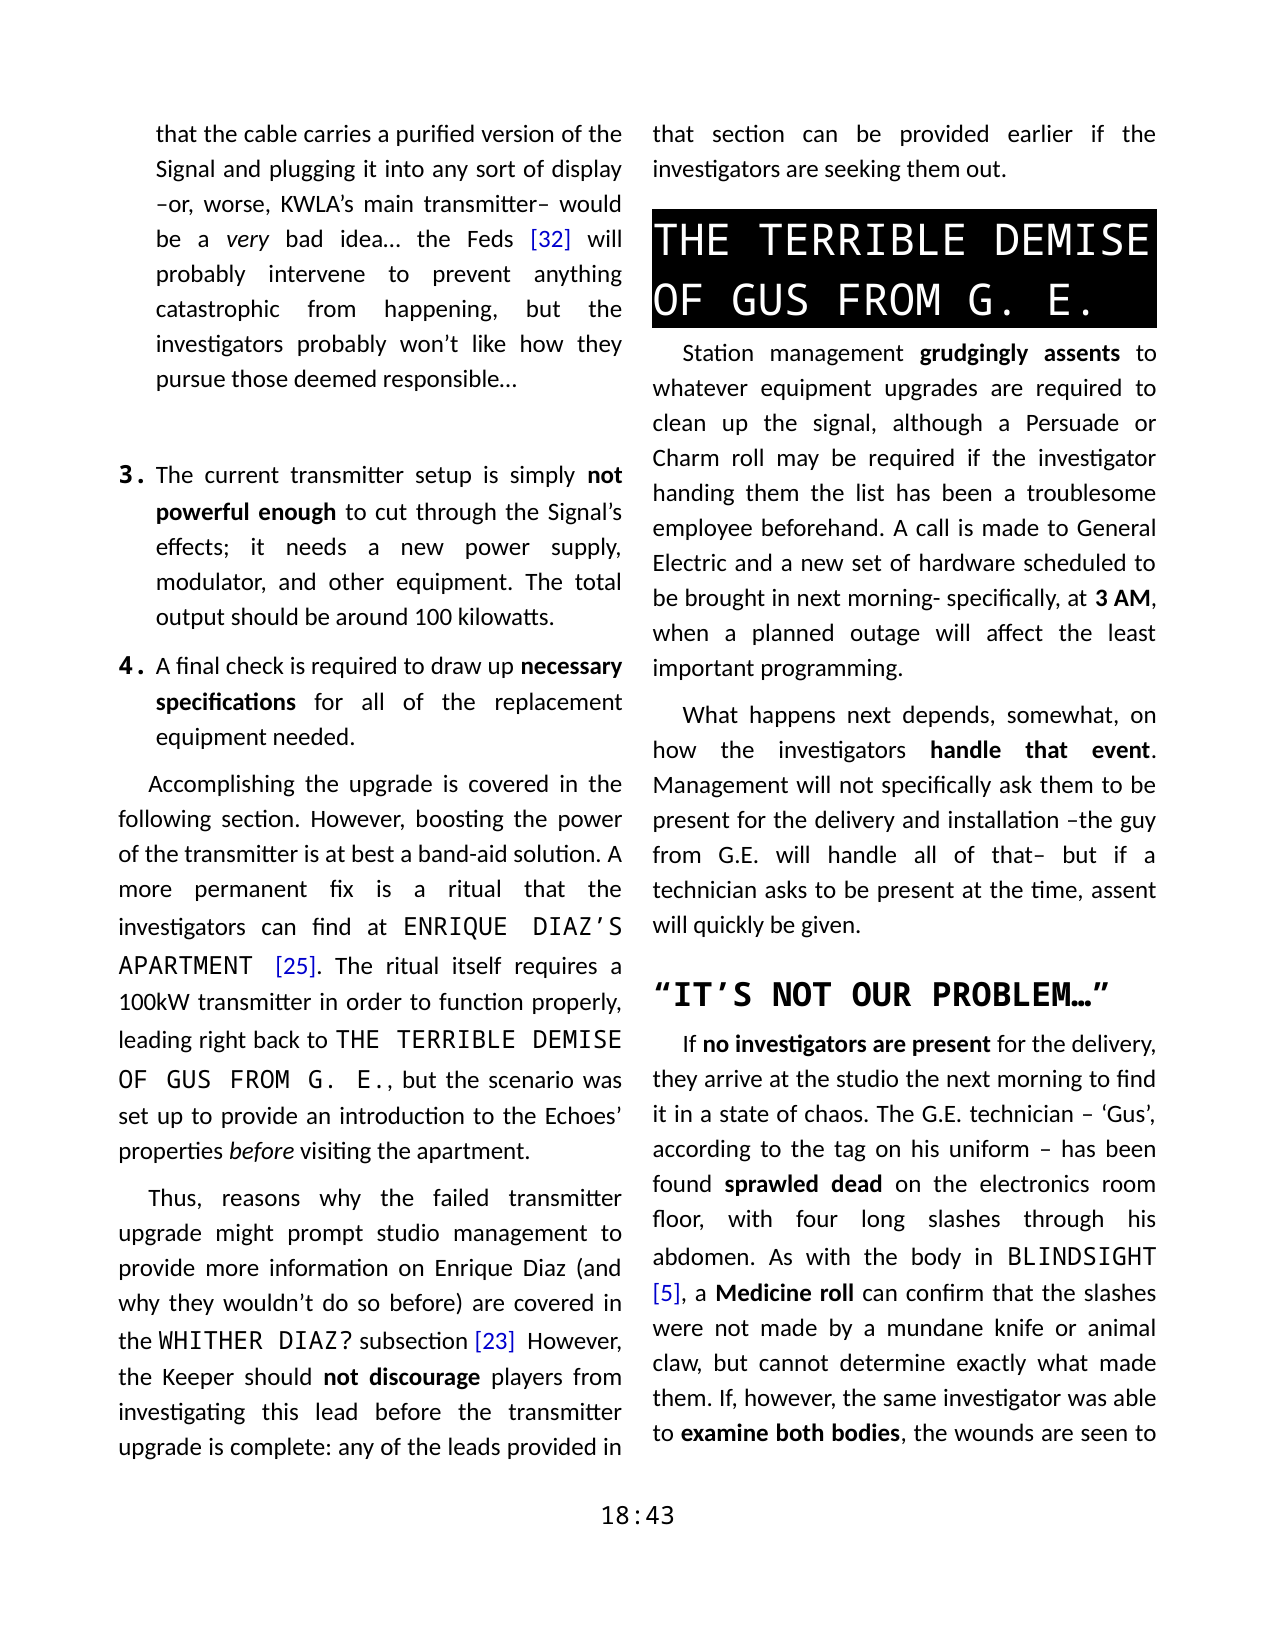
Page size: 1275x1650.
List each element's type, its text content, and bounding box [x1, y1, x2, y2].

text Station management grudgingly assents to whatever equipment upgrades are required to clean up the signal, although a Persuade or Charm roll may be required if the investigator handing them the list has been a troublesome employee beforehand. A call is made to General Electric and a new set of hardware scheduled to be brought in next morning- specifically, at 3 AM, when a planned outage will affect the least important programming. [652, 337, 1157, 683]
list The current transmitter setup is simply not powerful enough to cut through the Signal’s effects; it needs a new power supply, modulator, and other equipment. The total output should be around 100 kilowatts. [118, 457, 622, 631]
text Thus, reasons why the failed transmitter upgrade might prompt studio management to provide more information on Enrique Diaz (and why they wouldn’t do so before) are covered in the WHITHER DIAZ? subsection [20]. However, the Keeper should not discourage players from investigating this lead before the transmitter upgrade is complete: any of the leads provided in that section can be provided earlier if the investigators are seeking them out. [652, 118, 1157, 184]
text What happens next depends, somewhat, on how the investigators handle that event. Management will not specifically ask them to be present for the delivery and installation –the guy from G.E. will handle all of that– but if a technician asks to be present at the time, assent will quickly be given. [652, 699, 1157, 940]
text Accomplishing the upgrade is covered in the following section. However, boosting the power of the transmitter is at best a band-aid solution. A more permanent fix is a ritual that the investigators can find at ENRIQUE DIAZ’S APARTMENT [21]. The ritual itself requires a 100kW transmitter in order to function properly, leading right back to THE TERRIBLE DEMISE OF GUS FROM G. E., but the scenario was set up to provide an introduction to the Echoes’ properties before visiting the apartment. [118, 768, 622, 1165]
subtitle THE TERRIBLE DEMISE OF GUS FROM G. E. [652, 209, 1157, 328]
text Thus, reasons why the failed transmitter upgrade might prompt studio management to provide more information on Enrique Diaz (and why they wouldn’t do so before) are covered in the WHITHER DIAZ? subsection [20]. However, the Keeper should not discourage players from investigating this lead before the transmitter upgrade is complete: any of the leads provided in that section can be provided earlier if the investigators are seeking them out. [118, 1182, 622, 1461]
list However, the device is not interfering with KWLA’s broadcasts to any meaningful degree- indeed, its ‘output’ is a disconnected cable to nowhere. The investigators should realize that the cable carries a purified version of the Signal and plugging it into any sort of display –or, worse, KWLA’s main transmitter– would be a very bad idea… the Feds [28] will probably intervene to prevent anything catastrophic from happening, but the investigators probably won’t like how they pursue those deemed responsible… [118, 118, 622, 394]
text If no investigators are present for the delivery, they arrive at the studio the next morning to find it in a state of chaos. The G.E. technician – ‘Gus’, according to the tag on his uniform – has been found sprawled dead on the electronics room floor, with four long slashes through his abdomen. As with the body in BLINDSIGHT [4], a Medicine roll can confirm that the slashes were not made by a mundane knife or animal claw, but cannot determine exactly what made them. If, however, the same investigator was able to examine both bodies, the wounds are seen to be similar but not identical. This scene also deals 0/1d3 Sanity damage, with an additional 0/1 inflicted on anyone who analyzes the injures. [652, 1028, 1157, 1448]
subtitle “IT’S NOT OUR PROBLEM…” [652, 971, 1157, 1016]
list A final check is required to draw up necessary specifications for all of the replacement equipment needed. [118, 648, 622, 752]
